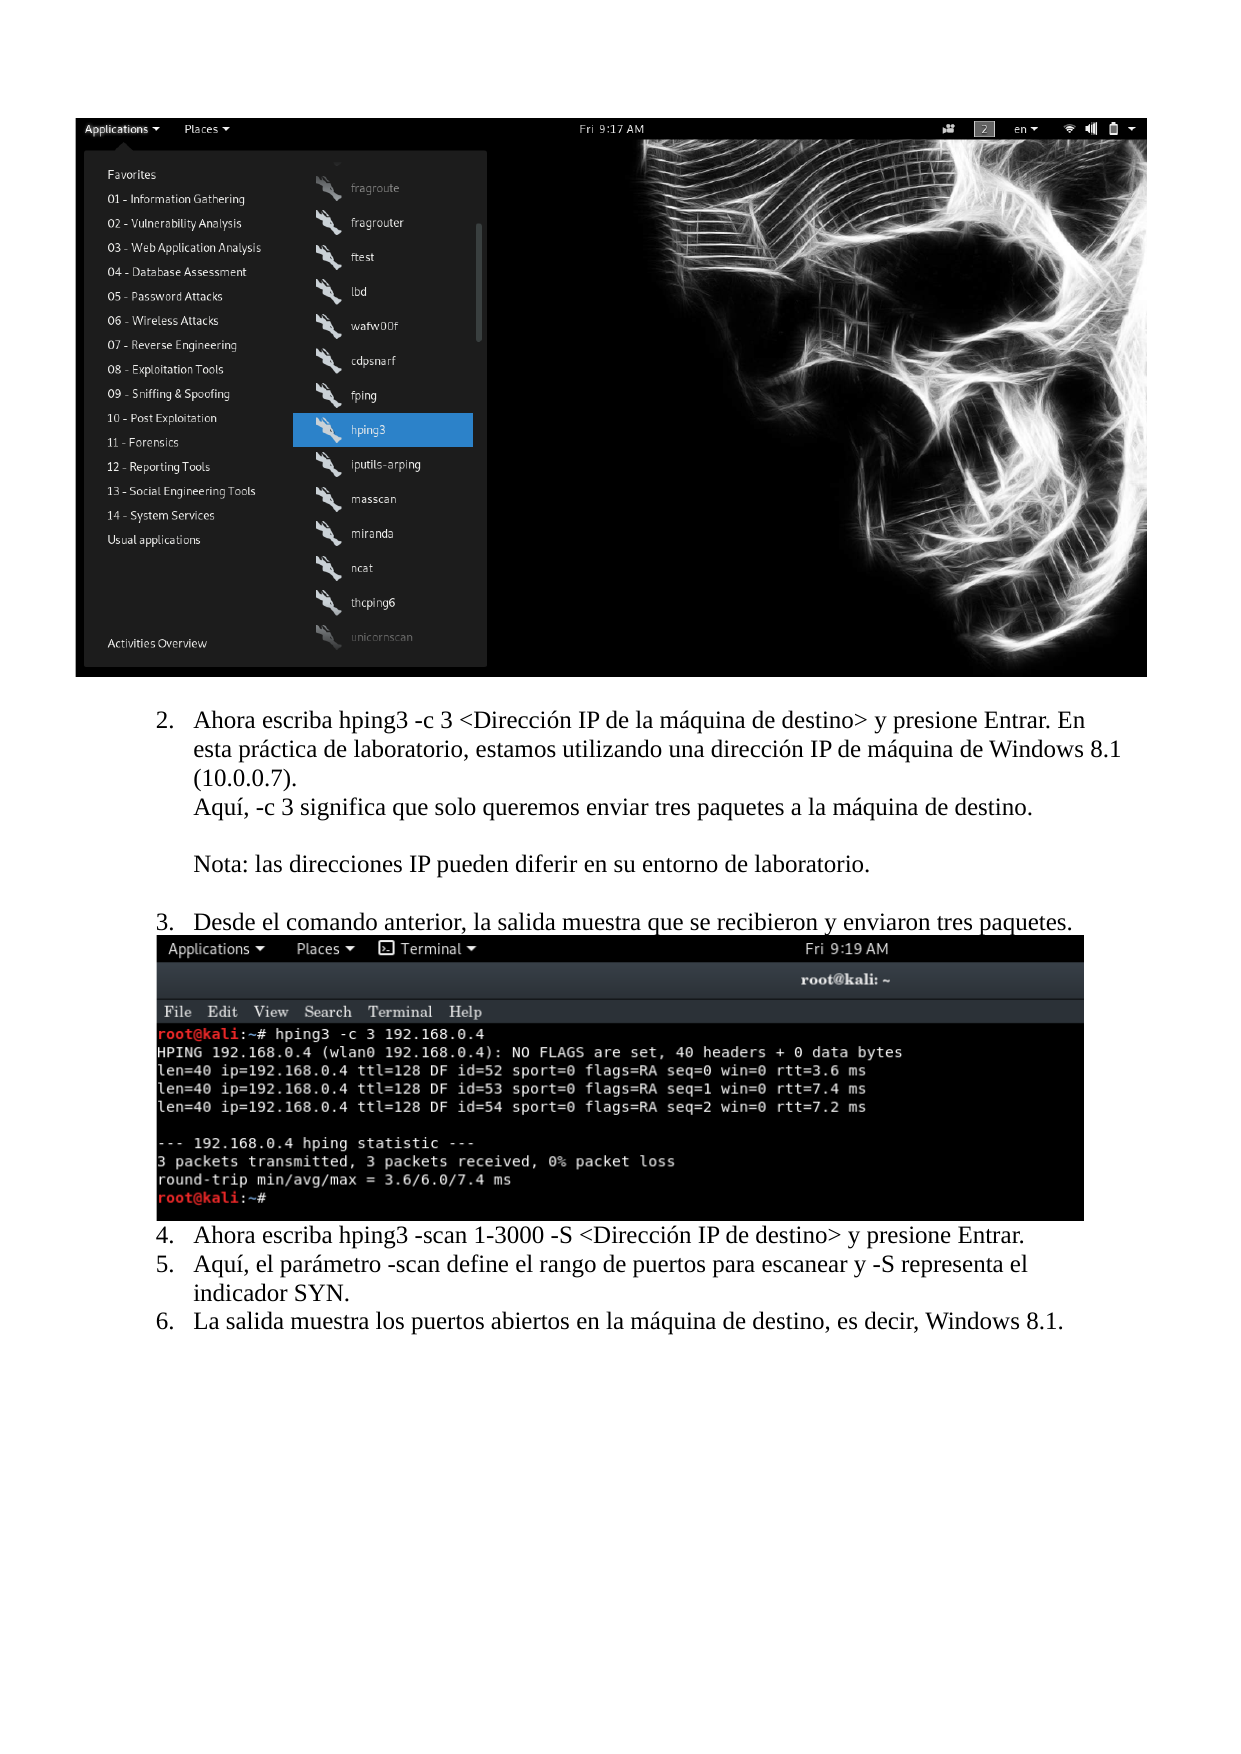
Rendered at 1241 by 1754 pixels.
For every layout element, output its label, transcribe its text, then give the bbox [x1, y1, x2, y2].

list La salida muestra los puertos abiertos en la máquina de destino, es decir, Windows 8.1. [156, 1306, 1122, 1335]
list Desde el comando anterior, la salida muestra que se recibieron y enviaron tres paquetes. [156, 907, 1122, 936]
picture [75, 118, 1119, 677]
picture [156, 935, 1084, 1221]
list Ahora escriba hping3 -c 3 <Dirección IP de la máquina de destino> y presione Entrar. En esta práctica de laboratorio, estamos utilizando una dirección IP de máquina de Windows 8.1 (10.0.0.7). [156, 706, 1122, 792]
list Ahora escriba hping3 -scan 1-3000 -S <Dirección IP de destino> y presione Entrar. [156, 1220, 1122, 1249]
list Aquí, el parámetro -scan define el rango de puertos para escanear y -S representa el indicador SYN. [156, 1249, 1122, 1306]
list Aquí, -c 3 significa que solo queremos enviar tres paquetes a la máquina de destino. [193, 792, 1122, 821]
list Nota: las direcciones IP pueden diferir en su entorno de laboratorio. [193, 849, 1122, 878]
